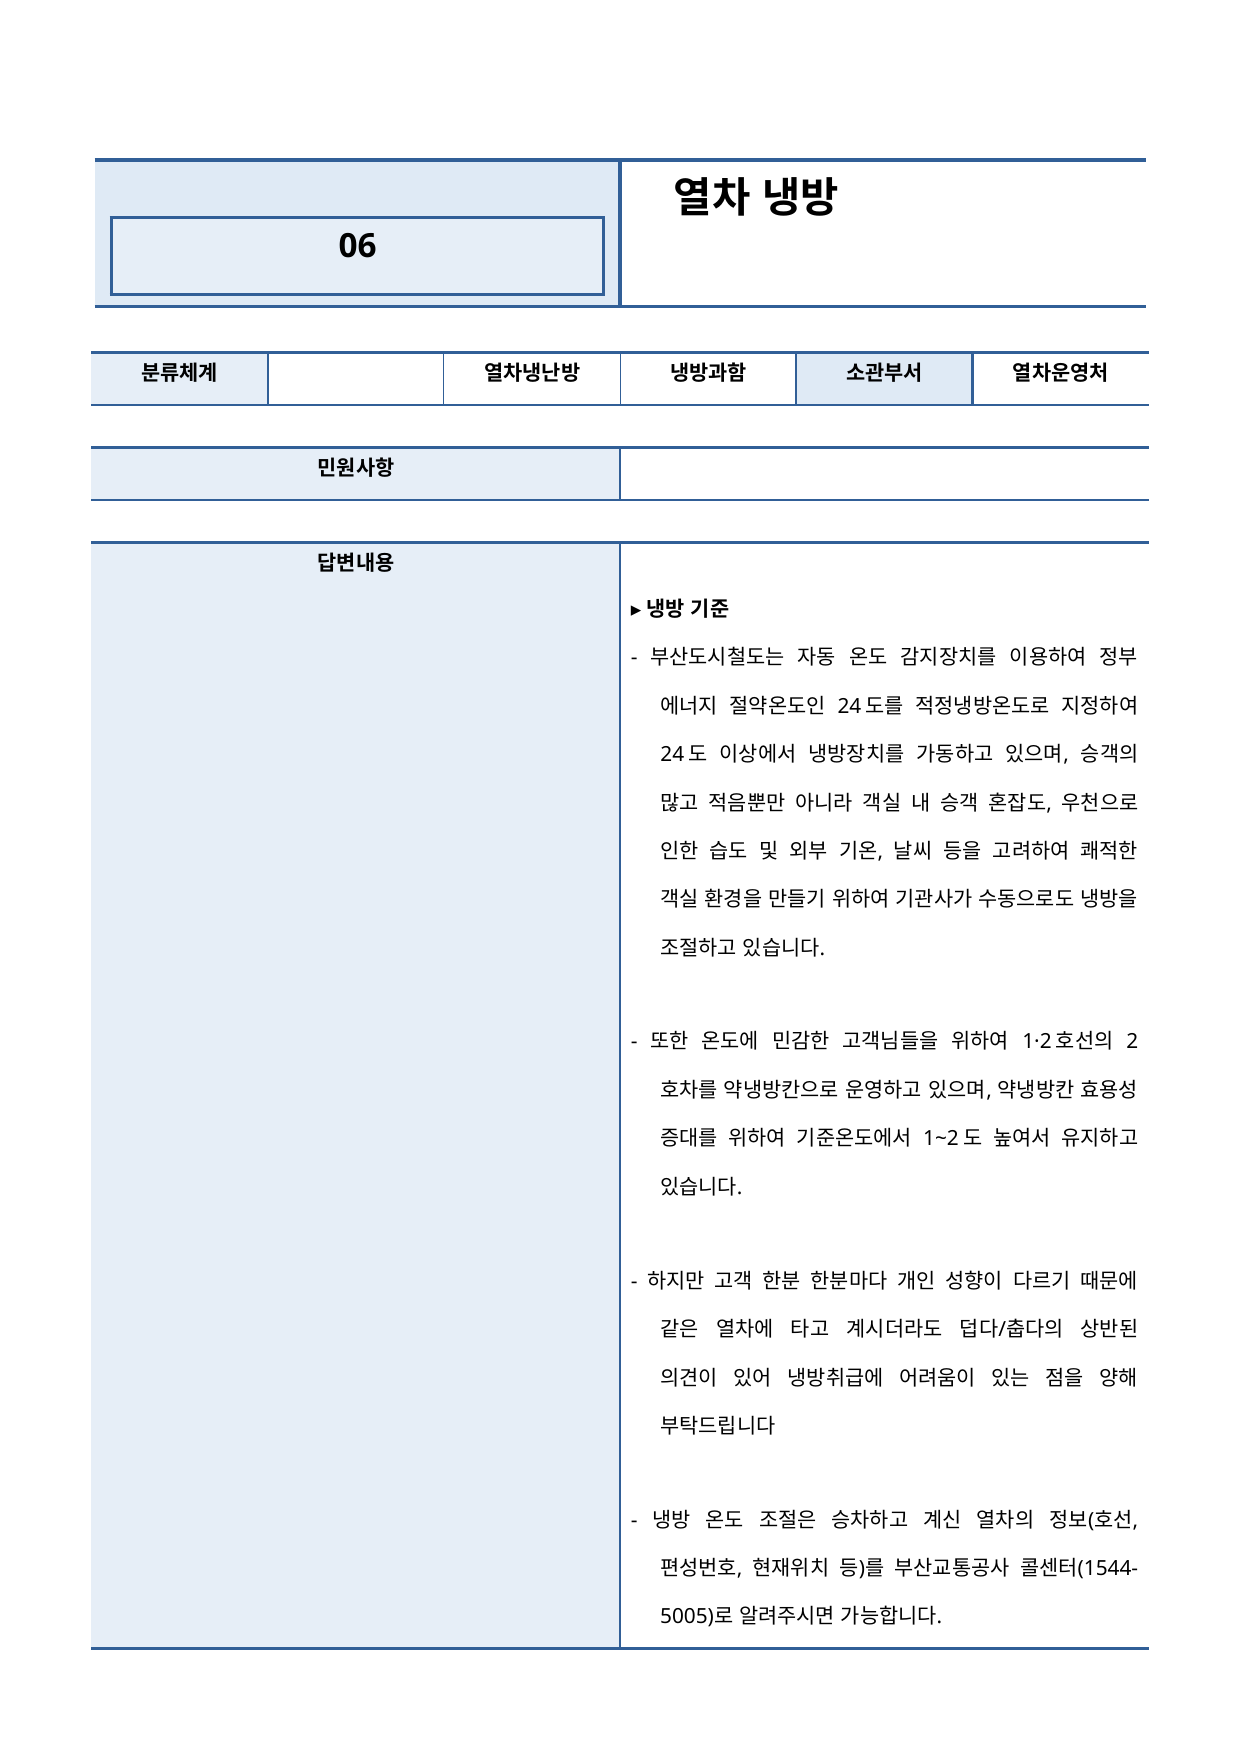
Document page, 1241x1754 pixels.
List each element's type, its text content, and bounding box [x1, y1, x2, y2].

table_header [269, 354, 443, 404]
table_header [95, 162, 618, 305]
table_header 냉방과함 [621, 354, 795, 404]
table_header 열차냉난방 [444, 354, 620, 404]
table_header 답변내용 [91, 544, 619, 1647]
table_header 열차 냉방 [622, 162, 1146, 305]
table_header 06 [113, 219, 602, 293]
table_header 민원사항 [91, 449, 619, 499]
table_header ▸ 냉방 기준 - 부산도시철도는 자동 온도 감지장치를 이용하여 정부 에너지 절약온도인 24도를 적정냉방온도로 지정하여 24도 이상에서 냉방장치를 가동하고 있으며, 승객의 많고 적음뿐만 아니라 객실 내 승객 혼잡도, 우천으로 인한 습도 및 외부 기온, 날씨 등을 고려하여 쾌적한 객실 환경을 만들기 위하여 기관사가 수동으로도 냉방을 조절하고 있습니다. - 또한 온도에 민감한 고객님들을 위하여 1·2호선의 2호차를 약냉방칸으로 운영하고 있으며, 약냉방칸 효용성 증대를 위하여 기준온도에서 1~2도 높여서 유지하고 있습니다. - 하지만 고객 한분 한분마다 개인 성향이 다르기 때문에 같은 열차에 타고 계시더라도 덥다/춥다의 상반된 의견이 있어 냉방취급에 어려움이 있는 점을 양해 부탁드립니다 - 냉방 온도 조절은 승차하고 계신 열차의 정보(호선, 편성번호, 현재위치 등)를 부산교통공사 콜센터(1544-5005)로 알려주시면 가능합니다. [621, 544, 1149, 1647]
table_header 소관부서 [797, 354, 971, 404]
table_header 열차운영처 [974, 354, 1149, 404]
table_header [621, 449, 1149, 499]
table_header 분류체계 [91, 354, 267, 404]
